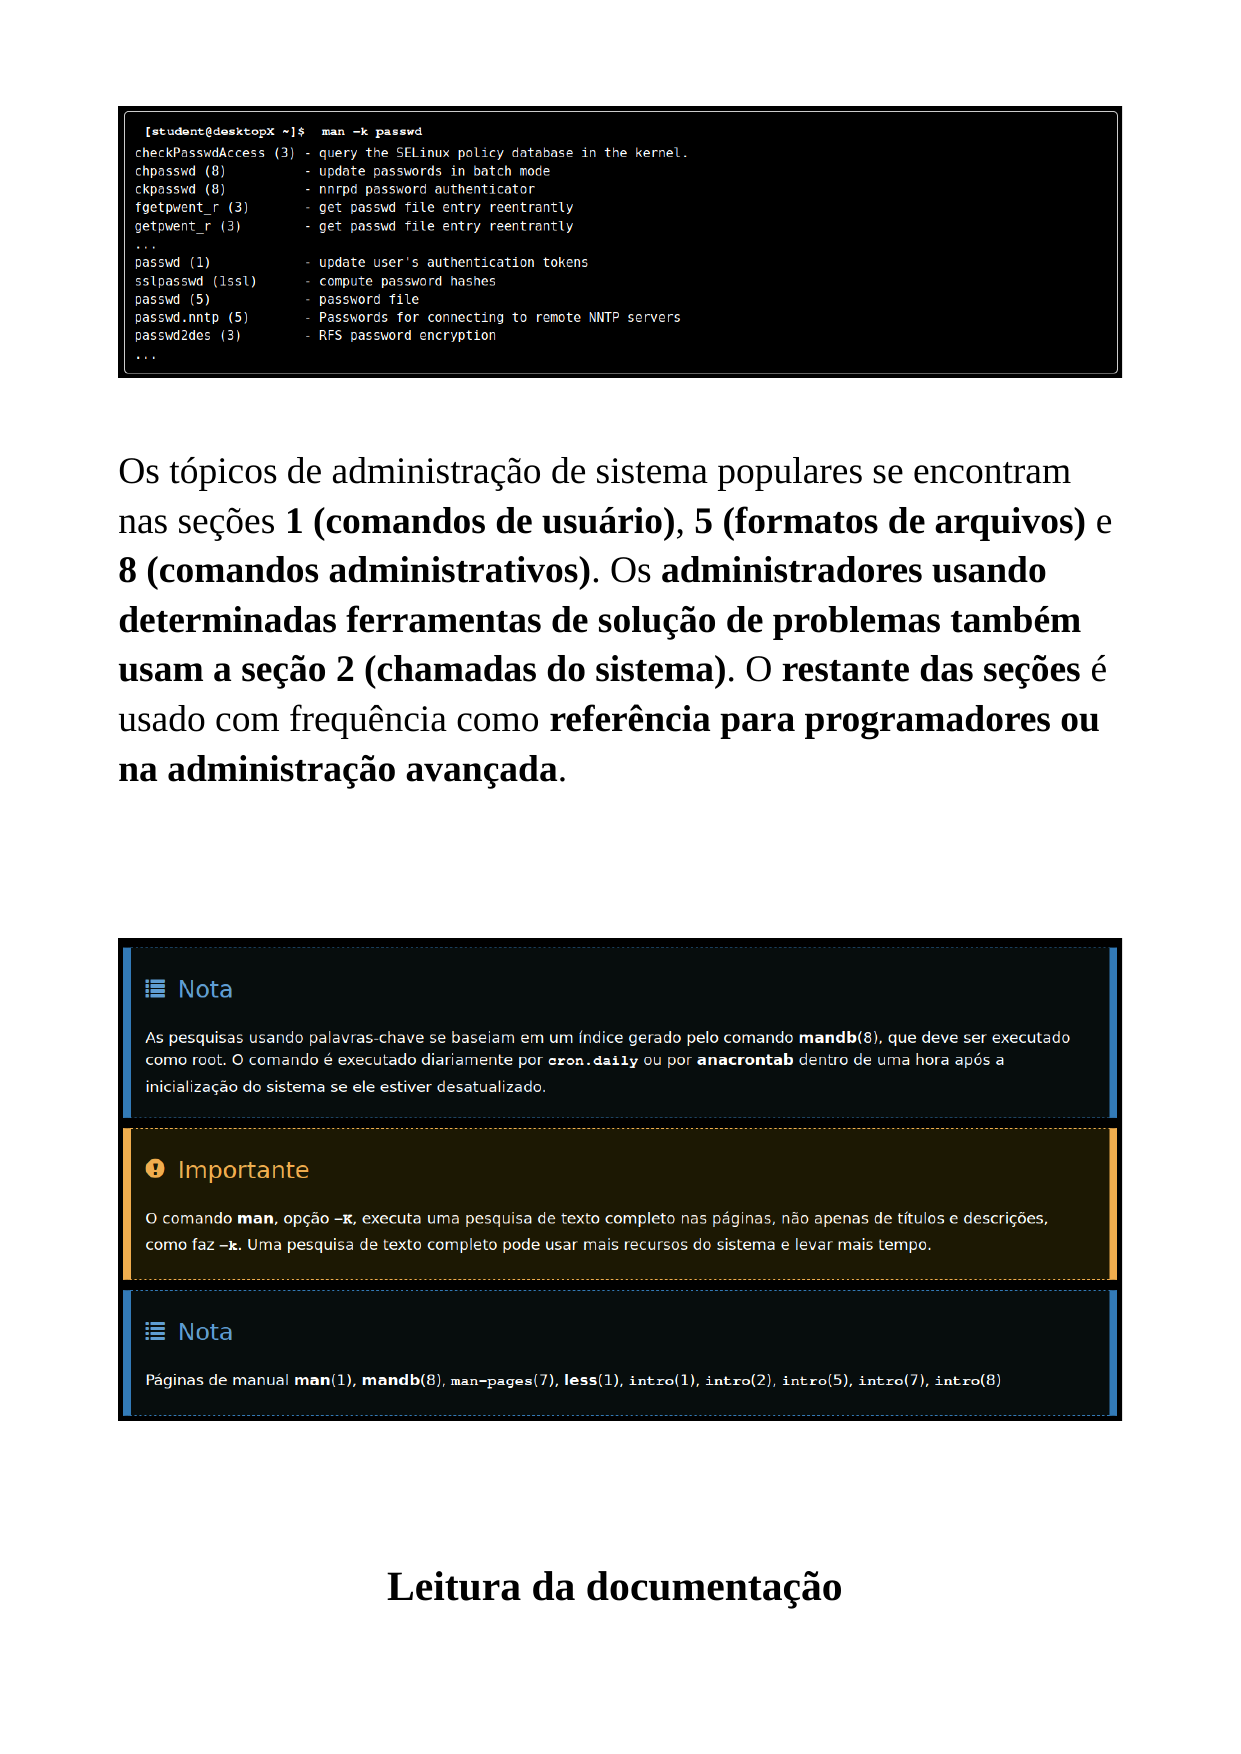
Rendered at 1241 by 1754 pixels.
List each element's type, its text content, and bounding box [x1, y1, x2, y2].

text Os tópicos de administração de sistema populares se encontram nas seções 1 (comandos de usuário), 5 (formatos de arquivos) e 8 (comandos administrativos). Os administradores usando determinadas ferramentas de solução de problemas também usam a seção 2 (chamadas do sistema). O restante das seções é usado com frequência como referência para programadores ou na administração avançada. [118, 448, 1122, 789]
text Leitura da documentação [118, 1561, 1122, 1609]
picture [118, 938, 1123, 1421]
picture [118, 106, 1123, 378]
